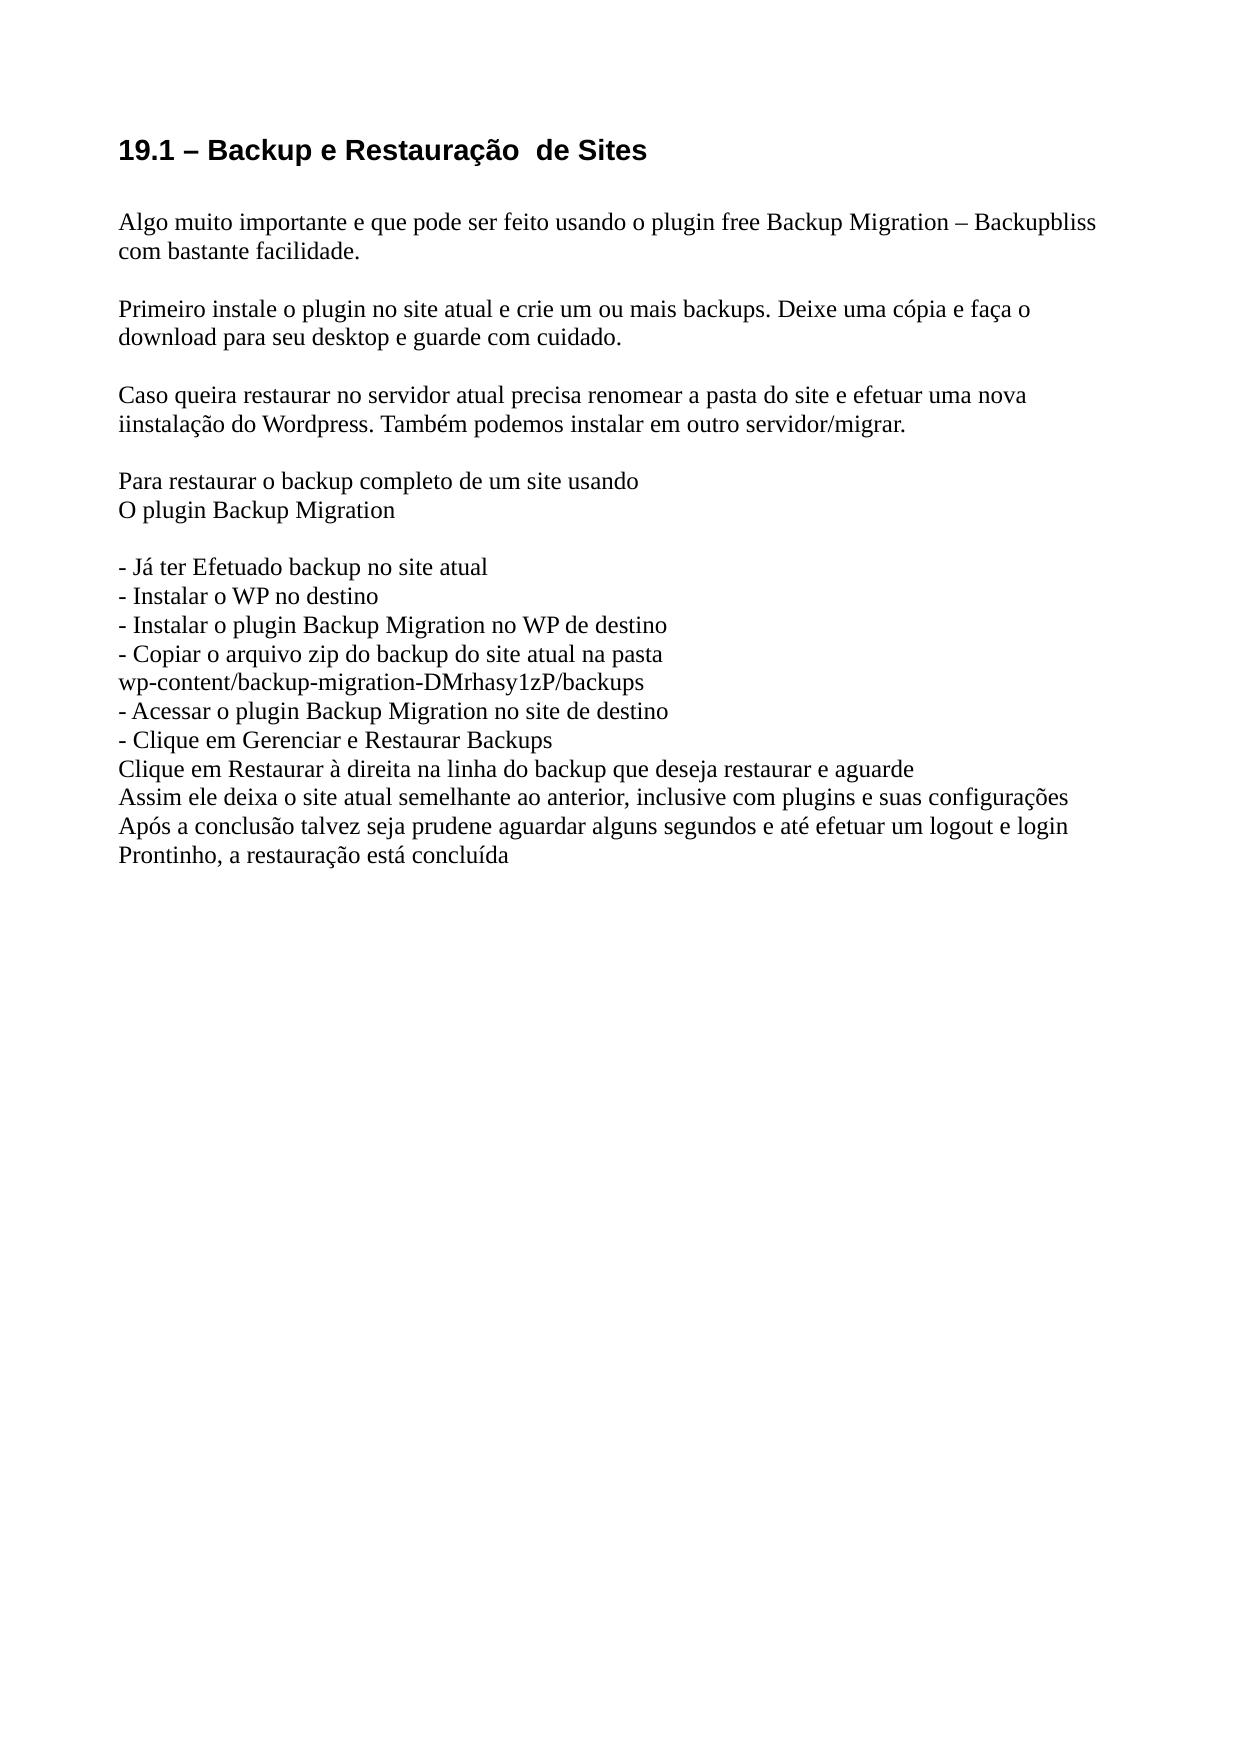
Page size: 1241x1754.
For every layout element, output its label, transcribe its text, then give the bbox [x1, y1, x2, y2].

text - Já ter Efetuado backup no site atual [118, 552, 1122, 581]
subtitle 19.1 – Backup e Restauração de Sites [118, 133, 1122, 166]
text Primeiro instale o plugin no site atual e crie um ou mais backups. Deixe uma cópia e faça o download para seu desktop e guarde com cuidado. [118, 294, 1122, 351]
text Prontinho, a restauração está concluída [118, 840, 1122, 869]
text - Clique em Gerenciar e Restaurar Backups [118, 725, 1122, 754]
text - Copiar o arquivo zip do backup do site atual na pasta [118, 639, 1122, 667]
text - Instalar o WP no destino [118, 581, 1122, 610]
text Assim ele deixa o site atual semelhante ao anterior, inclusive com plugins e suas configurações [118, 782, 1122, 811]
text Algo muito importante e que pode ser feito usando o plugin free Backup Migration – Backupbliss com bastante facilidade. [118, 207, 1122, 265]
text Caso queira restaurar no servidor atual precisa renomear a pasta do site e efetuar uma nova iinstalação do Wordpress. Também podemos instalar em outro servidor/migrar. [118, 380, 1122, 437]
text O plugin Backup Migration [118, 495, 1122, 524]
text - Acessar o plugin Backup Migration no site de destino [118, 696, 1122, 725]
text Para restaurar o backup completo de um site usando [118, 466, 1122, 495]
text wp-content/backup-migration-DMrhasy1zP/backups [118, 667, 1122, 696]
text - Instalar o plugin Backup Migration no WP de destino [118, 610, 1122, 639]
text Após a conclusão talvez seja prudene aguardar alguns segundos e até efetuar um logout e login [118, 811, 1122, 840]
text Clique em Restaurar à direita na linha do backup que deseja restaurar e aguarde [118, 754, 1122, 782]
